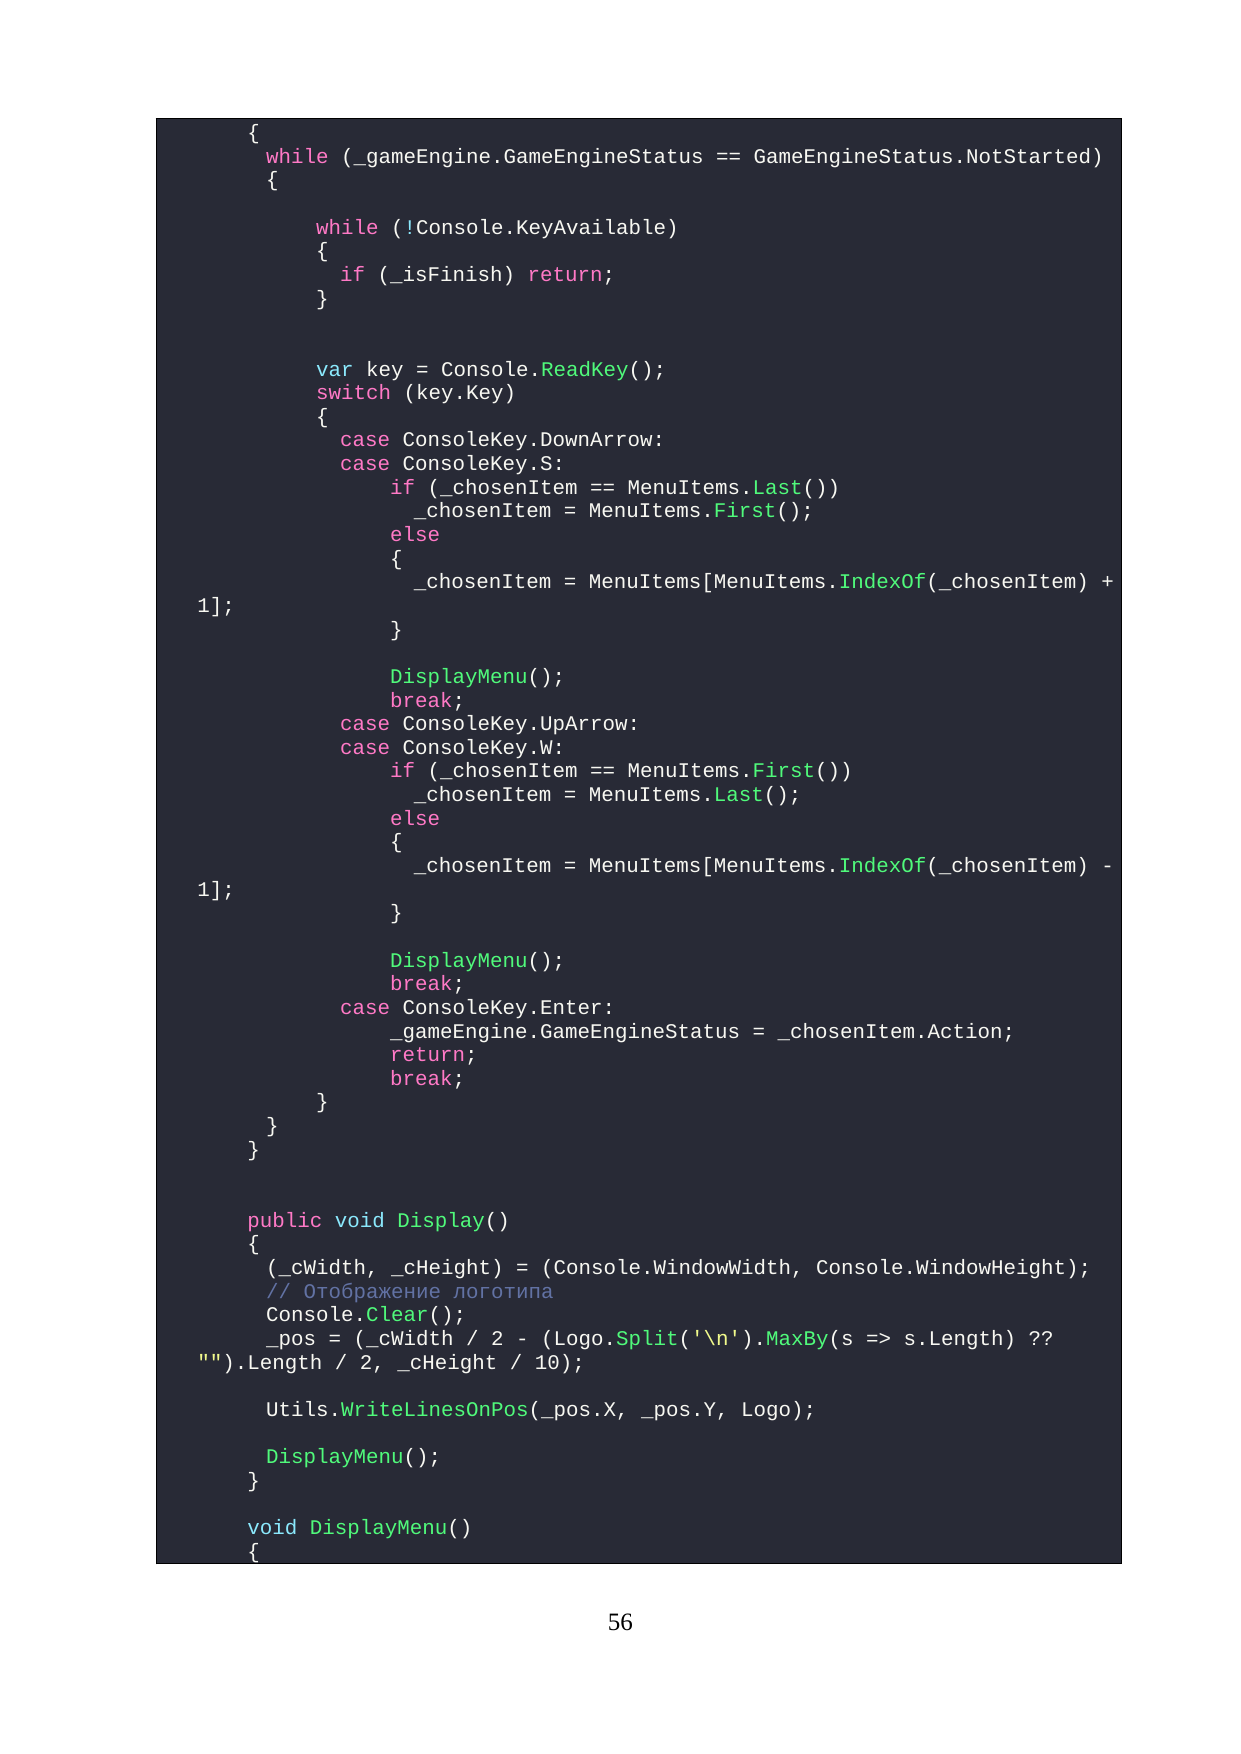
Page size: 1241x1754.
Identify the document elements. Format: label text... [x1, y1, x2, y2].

list if (_chosenItem == MenuItems.First()) [157, 757, 1121, 780]
list case ConsoleKey.Enter: [157, 993, 1121, 1017]
list { [157, 402, 1121, 426]
list { [157, 165, 1121, 189]
list // Отображение логотипа [157, 1277, 1121, 1300]
list } [157, 898, 1121, 922]
list break; [157, 686, 1121, 709]
list } [157, 284, 1121, 307]
list { [157, 1537, 1121, 1563]
list { [157, 1229, 1121, 1253]
list _gameEngine.GameEngineStatus = _chosenItem.Action; [157, 1017, 1121, 1040]
list case ConsoleKey.S: [157, 449, 1121, 473]
list _chosenItem = MenuItems.Last(); [157, 780, 1121, 804]
list _chosenItem = MenuItems[MenuItems.IndexOf(_chosenItem) - 1]; [157, 851, 1121, 898]
list (_cWidth, _cHeight) = (Console.WindowWidth, Console.WindowHeight); [157, 1253, 1121, 1277]
list else [157, 520, 1121, 544]
list return; [157, 1040, 1121, 1064]
list var key = Console.ReadKey(); [157, 354, 1121, 378]
list break; [157, 969, 1121, 993]
list void DisplayMenu() [157, 1513, 1121, 1537]
list else [157, 804, 1121, 827]
list { [157, 236, 1121, 260]
list Utils.WriteLinesOnPos(_pos.X, _pos.Y, Logo); [157, 1395, 1121, 1419]
list case ConsoleKey.UpArrow: [157, 709, 1121, 733]
list DisplayMenu(); [157, 946, 1121, 969]
list _chosenItem = MenuItems[MenuItems.IndexOf(_chosenItem) + 1]; [157, 567, 1121, 615]
list if (_isFinish) return; [157, 260, 1121, 284]
list case ConsoleKey.DownArrow: [157, 426, 1121, 449]
list } [157, 1111, 1121, 1135]
list break; [157, 1064, 1121, 1088]
list while (_gameEngine.GameEngineStatus == GameEngineStatus.NotStarted) [157, 142, 1121, 165]
list } [157, 1088, 1121, 1111]
list Console.Clear(); [157, 1300, 1121, 1324]
list public void Display() [157, 1206, 1121, 1229]
list } [157, 1135, 1121, 1158]
list } [157, 615, 1121, 638]
list _pos = (_cWidth / 2 - (Logo.Split('\n').MaxBy(s => s.Length) ?? "").Length / 2, _cHeight / 10); [157, 1324, 1121, 1371]
list } [157, 1466, 1121, 1489]
list case ConsoleKey.W: [157, 733, 1121, 757]
list switch (key.Key) [157, 378, 1121, 402]
list _chosenItem = MenuItems.First(); [157, 496, 1121, 520]
list DisplayMenu(); [157, 662, 1121, 686]
list { [157, 119, 1121, 142]
list if (_chosenItem == MenuItems.Last()) [157, 473, 1121, 496]
list { [157, 827, 1121, 851]
list while (!Console.KeyAvailable) [157, 213, 1121, 236]
list { [157, 544, 1121, 567]
list DisplayMenu(); [157, 1442, 1121, 1466]
